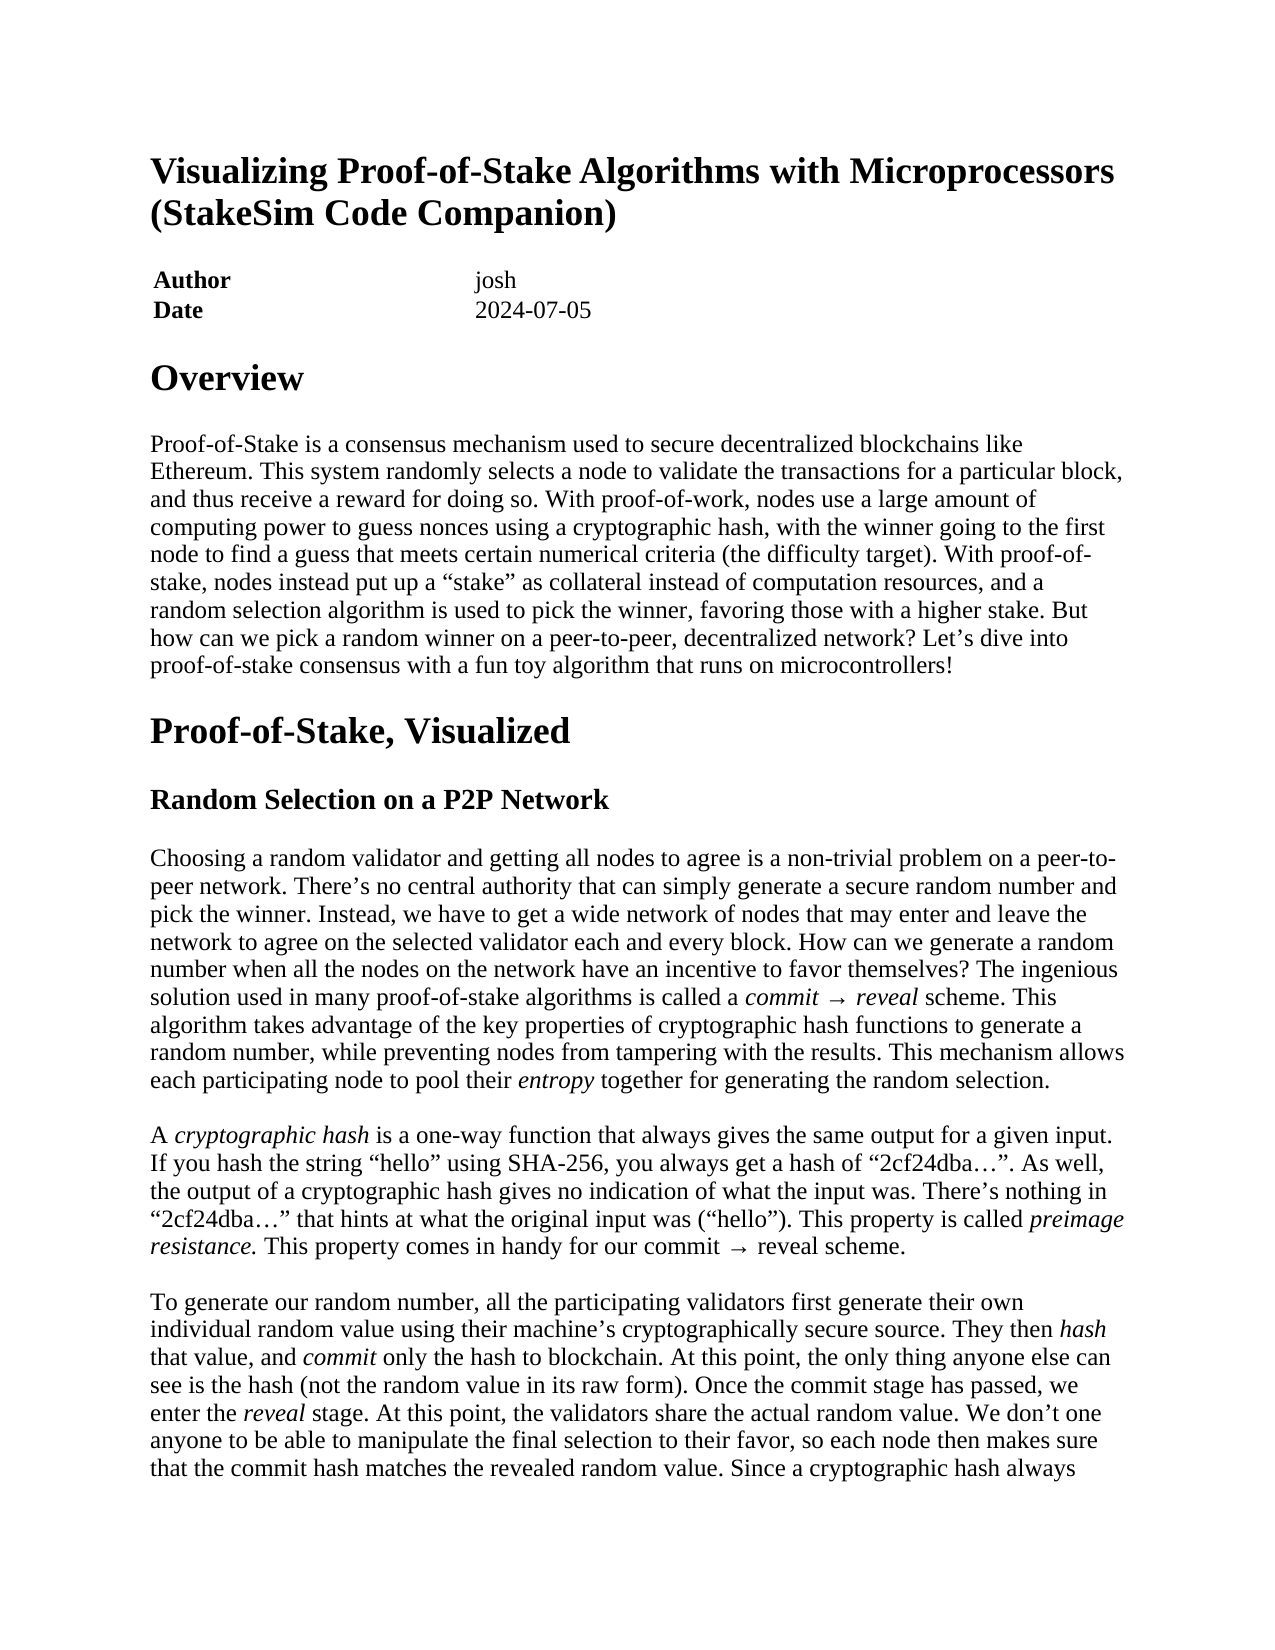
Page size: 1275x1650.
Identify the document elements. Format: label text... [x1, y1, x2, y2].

subtitle Random Selection on a P2P Network [150, 783, 1125, 815]
subtitle Proof-of-Stake, Visualized [150, 710, 1125, 752]
table_header Author [152, 264, 473, 295]
text Choosing a random validator and getting all nodes to agree is a non-trivial problem on a peer-to-peer network. There’s no central authority that can simply generate a secure random number and pick the winner. Instead, we have to get a wide network of nodes that may enter and leave the network to agree on the selected validator each and every block. How can we generate a random number when all the nodes on the network have an incentive to favor themselves? The ingenious solution used in many proof-of-stake algorithms is called a commit → reveal scheme. This algorithm takes advantage of the key properties of cryptographic hash functions to generate a random number, while preventing nodes from tampering with the results. This mechanism allows each participating node to pool their entropy together for generating the random selection. [150, 844, 1125, 1094]
table_header josh [473, 264, 1127, 295]
text A cryptographic hash is a one-way function that always gives the same output for a given input. If you hash the string “hello” using SHA-256, you always get a hash of “2cf24dba…”. As well, the output of a cryptographic hash gives no indication of what the input was. There’s nothing in “2cf24dba…” that hints at what the original input was (“hello”). This property is called preimage resistance. This property comes in handy for our commit → reveal scheme. [150, 1122, 1125, 1260]
table_cell 2024-07-05 [473, 295, 1127, 326]
text To generate our random number, all the participating validators first generate their own individual random value using their machine’s cryptographically secure source. They then hash that value, and commit only the hash to blockchain. At this point, the only thing anyone else can see is the hash (not the random value in its raw form). Once the commit stage has passed, we enter the reveal stage. At this point, the validators share the actual random value. We don’t one anyone to be able to manipulate the final selection to their favor, so each node then makes sure that the commit hash matches the revealed random value. Since a cryptographic hash always [150, 1288, 1125, 1482]
text Proof-of-Stake is a consensus mechanism used to secure decentralized blockchains like Ethereum. This system randomly selects a node to validate the transactions for a particular block, and thus receive a reward for doing so. With proof-of-work, nodes use a large amount of computing power to guess nonces using a cryptographic hash, with the winner going to the first node to find a guess that meets certain numerical criteria (the difficulty target). With proof-of-stake, nodes instead put up a “stake” as collateral instead of computation resources, and a random selection algorithm is used to pick the winner, favoring those with a higher stake. But how can we pick a random winner on a peer-to-peer, decentralized network? Let’s dive into proof-of-stake consensus with a fun toy algorithm that runs on microcontrollers! [150, 430, 1125, 679]
table_cell Date [152, 295, 473, 326]
subtitle Overview [150, 357, 1125, 399]
subtitle Visualizing Proof-of-Stake Algorithms with Microprocessors (StakeSim Code Companion) [150, 150, 1125, 233]
